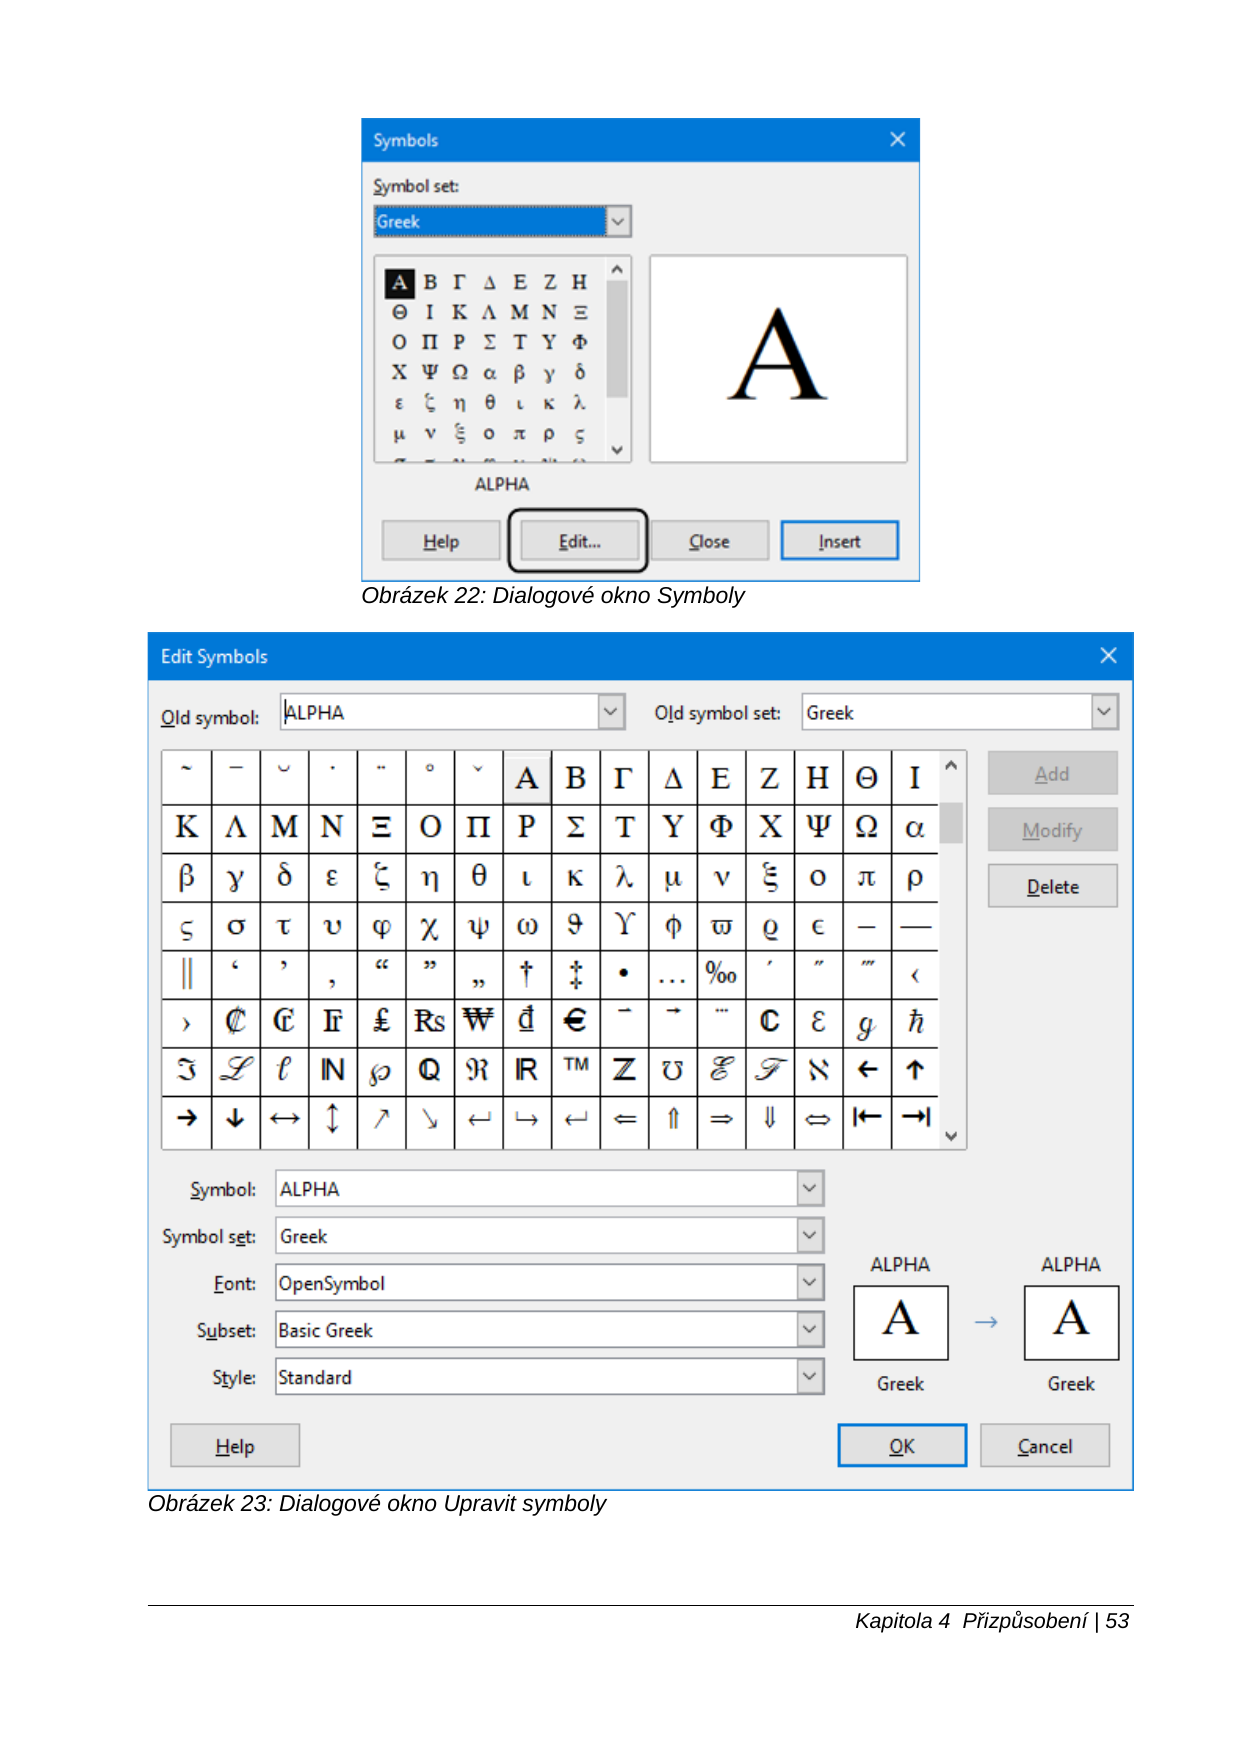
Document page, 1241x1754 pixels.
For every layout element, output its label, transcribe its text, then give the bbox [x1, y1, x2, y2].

text Obrázek 22: Dialogové okno Symboly [361, 582, 920, 608]
text Obrázek 23: Dialogové okno Upravit symboly [148, 632, 1139, 1517]
picture [361, 118, 921, 582]
picture [147, 632, 1134, 1491]
